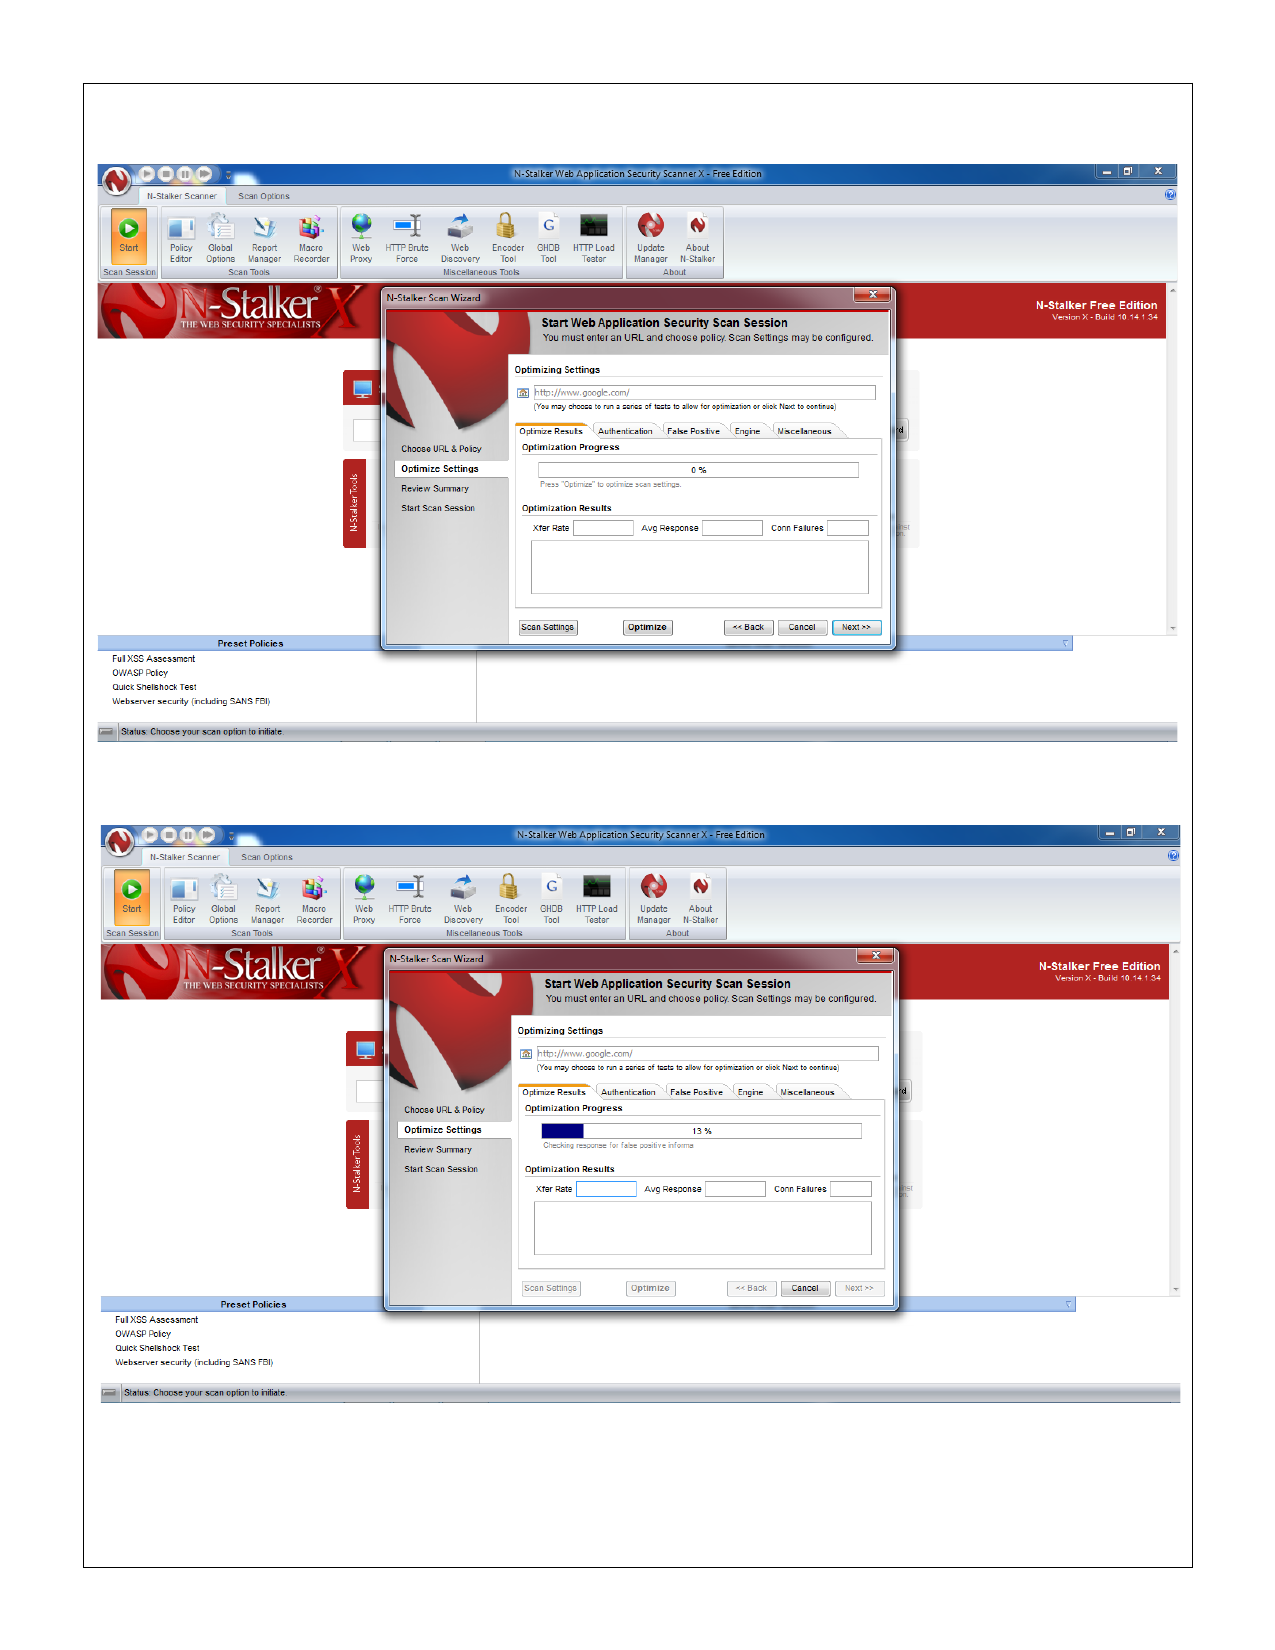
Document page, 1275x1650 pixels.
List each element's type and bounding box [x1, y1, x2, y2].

picture [97, 164, 1178, 742]
picture [100, 825, 1181, 1403]
